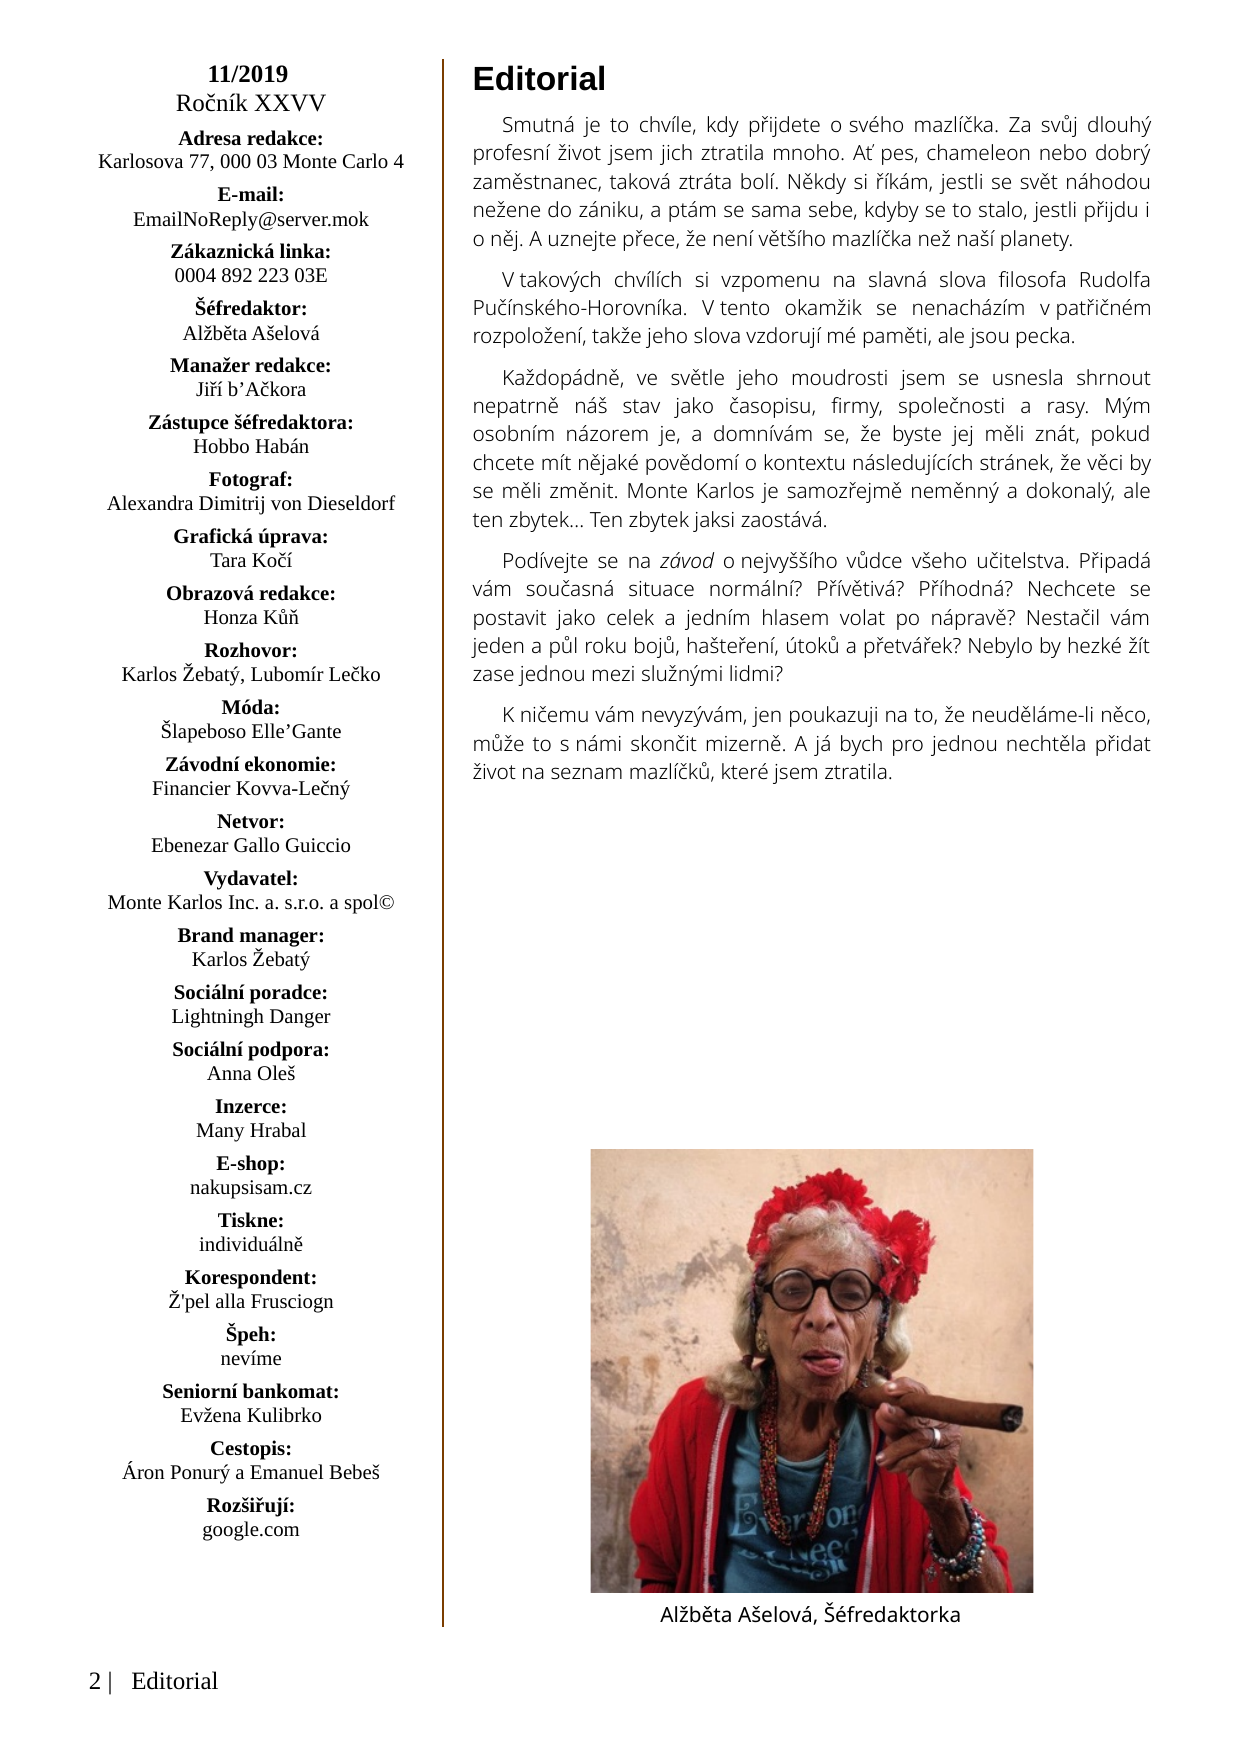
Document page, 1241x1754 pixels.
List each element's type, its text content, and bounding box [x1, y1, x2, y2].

text Seniorní bankomat: Evžena Kulibrko [88, 1379, 413, 1427]
text Rozšiřují: google.com [88, 1493, 413, 1541]
subtitle Editorial [472, 59, 1152, 98]
picture [590, 1149, 1034, 1593]
text Netvor: Ebenezar Gallo Guiccio [88, 809, 413, 857]
text Fotograf: Alexandra Dimitrij von Dieseldorf [88, 467, 413, 515]
text Závodní ekonomie: Financier Kovva-Lečný [88, 752, 413, 800]
text Sociální poradce: Lightningh Danger [88, 980, 413, 1028]
text Zástupce šéfredaktora: Hobbo Habán [88, 410, 413, 458]
text Inzerce: Many Hrabal [88, 1094, 413, 1142]
text Rozhovor: Karlos Žebatý, Lubomír Lečko [88, 638, 413, 686]
text Móda: Šlapeboso Elle’Gante [88, 695, 413, 743]
text Manažer redakce: Jiří b’Ačkora [88, 353, 413, 401]
text Tiskne: individuálně [88, 1208, 413, 1256]
text V takových chvílích si vzpomenu na slavná slova filosofa Rudolfa Pučínského-Horovníka. V tento okamžik se nenacházím v patřičném rozpoložení, takže jeho slova vzdorují mé paměti, ale jsou pecka. [472, 265, 1152, 350]
text Grafická úprava: Tara Kočí [88, 524, 413, 572]
text Cestopis: Áron Ponurý a Emanuel Bebeš [88, 1436, 413, 1484]
text Adresa redakce: Karlosova 77, 000 03 Monte Carlo 4 [88, 125, 413, 173]
text Vydavatel: Monte Karlos Inc. a. s.r.o. a spol© [88, 866, 413, 914]
text Obrazová redakce: Honza Kůň [88, 581, 413, 629]
text Korespondent: Ž'pel alla Frusciogn [88, 1265, 413, 1313]
text K ničemu vám nevyzývám, jen poukazuji na to, že neuděláme-li něco, může to s námi skončit mizerně. A já bych pro jednou nechtěla přidat život na seznam mazlíčků, které jsem ztratila. [472, 700, 1152, 786]
text Brand manager: Karlos Žebatý [88, 923, 413, 971]
text Podívejte se na závod o nejvyššího vůdce všeho učitelstva. Připadá vám současná situace normální? Přívětivá? Příhodná? Nechcete se postavit jako celek a jedním hlasem volat po nápravě? Nestačil vám jeden a půl roku bojů, hašteření, útoků a přetvářek? Nebylo by hezké žít zase jednou mezi služnými lidmi? [472, 546, 1152, 688]
text 11/2019 Ročník XXVV [88, 59, 413, 117]
text Špeh: nevíme [88, 1322, 413, 1370]
text Šéfredaktor: Alžběta Ašelová [88, 296, 413, 344]
text Zákaznická linka: 0004 892 223 03E [88, 239, 413, 287]
text E-shop: nakupsisam.cz [88, 1151, 413, 1199]
text E-mail: EmailNoReply@server.mok [88, 182, 413, 231]
text Sociální podpora: Anna Oleš [88, 1037, 413, 1085]
text Smutná je to chvíle, kdy přijdete o svého mazlíčka. Za svůj dlouhý profesní život jsem jich ztratila mnoho. Ať pes, chameleon nebo dobrý zaměstnanec, taková ztráta bolí. Někdy si říkám, jestli se svět náhodou nežene do zániku, a ptám se sama sebe, kdyby se to stalo, jestli přijdu i o něj. A uznejte přece, že není většího mazlíčka než naší planety. [472, 110, 1152, 252]
text Každopádně, ve světle jeho moudrosti jsem se usnesla shrnout nepatrně náš stav jako časopisu, firmy, společnosti a rasy. Mým osobním názorem je, a domnívám se, že byste jej měli znát, pokud chcete mít nějaké povědomí o kontextu následujících stránek, že věci by se měli změnit. Monte Karlos je samozřejmě neměnný a dokonalý, ale ten zbytek… Ten zbytek jaksi zaostává. [472, 363, 1152, 533]
